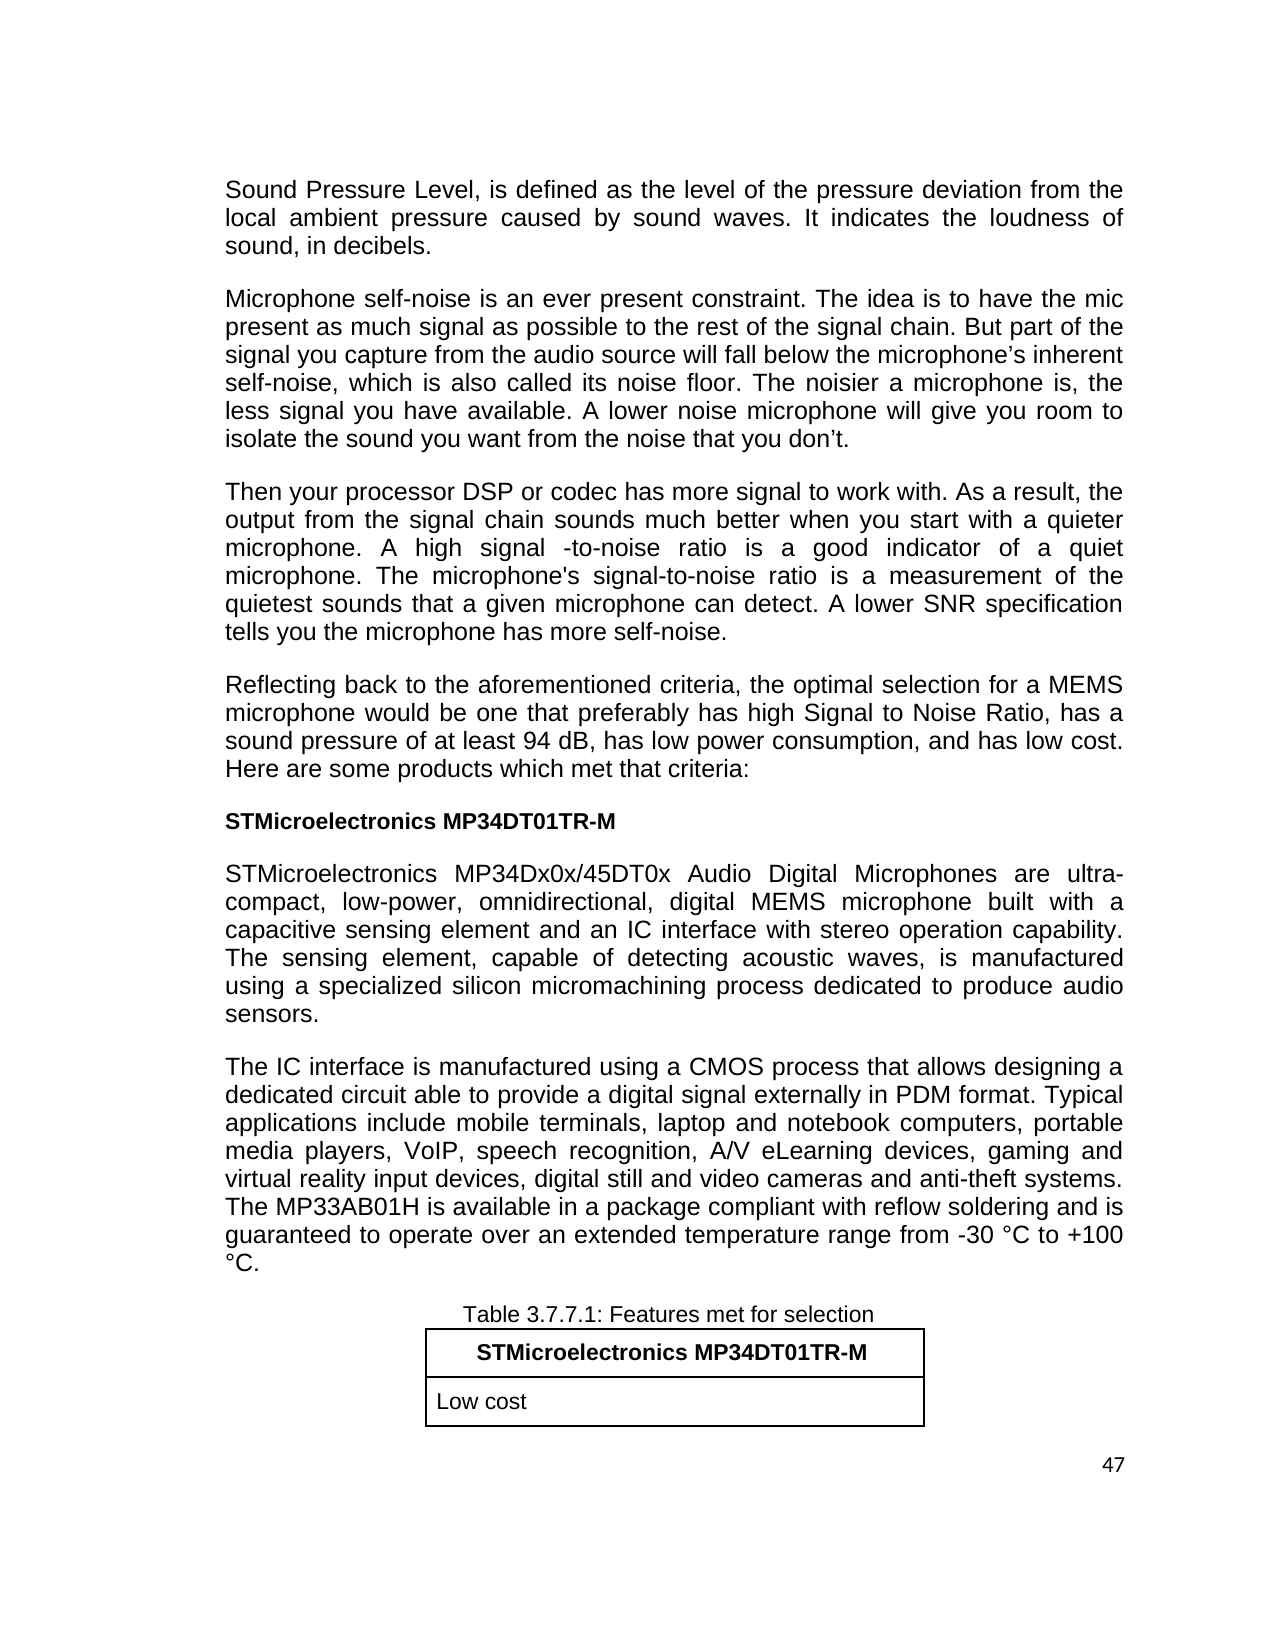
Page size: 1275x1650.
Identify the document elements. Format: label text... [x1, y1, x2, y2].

table_cell Low cost [427, 1378, 923, 1424]
text Sound Pressure Level, is defined as the level of the pressure deviation from the local ambient pressure caused by sound waves. It indicates the loudness of sound, in decibels. [225, 176, 1125, 259]
text Microphone self-noise is an ever present constraint. The idea is to have the mic present as much signal as possible to the rest of the signal chain. But part of the signal you capture from the audio source will fall below the microphone’s inherent self-noise, which is also called its noise floor. The noisier a microphone is, the less signal you have available. A lower noise microphone will give you room to isolate the sound you want from the noise that you don’t. [225, 285, 1125, 452]
text The IC interface is manufactured using a CMOS process that allows designing a dedicated circuit able to provide a digital signal externally in PDM format. Typical applications include mobile terminals, laptop and notebook computers, portable media players, VoIP, speech recognition, A/V eLearning devices, gaming and virtual reality input devices, digital still and video cameras and anti-theft systems. The MP33AB01H is available in a package compliant with reflow soldering and is guaranteed to operate over an extended temperature range from -30 °C to +100 °C. [225, 1053, 1125, 1276]
text Then your processor DSP or codec has more signal to work with. As a result, the output from the signal chain sounds much better when you start with a quieter microphone. A high signal -to-noise ratio is a good indicator of a quiet microphone. The microphone's signal-to-noise ratio is a measurement of the quietest sounds that a given microphone can detect. A lower SNR specification tells you the microphone has more self-noise. [225, 478, 1125, 646]
text STMicroelectronics MP34Dx0x/45DT0x Audio Digital Microphones are ultra-compact, low-power, omnidirectional, digital MEMS microphone built with a capacitive sensing element and an IC interface with stereo operation capability. The sensing element, capable of detecting acoustic waves, is manufactured using a specialized silicon micromachining process dedicated to produce audio sensors. [225, 860, 1125, 1027]
text STMicroelectronics MP34DT01TR-M [225, 808, 1125, 834]
text Reflecting back to the aforementioned criteria, the optimal selection for a MEMS microphone would be one that preferably has high Signal to Noise Ratio, has a sound pressure of at least 94 dB, has low power consumption, and has low cost. Here are some products which met that criteria: [225, 671, 1125, 783]
text Table 3.7.7.1: Features met for selection [375, 1302, 1125, 1327]
table_header STMicroelectronics MP34DT01TR-M [427, 1330, 923, 1376]
